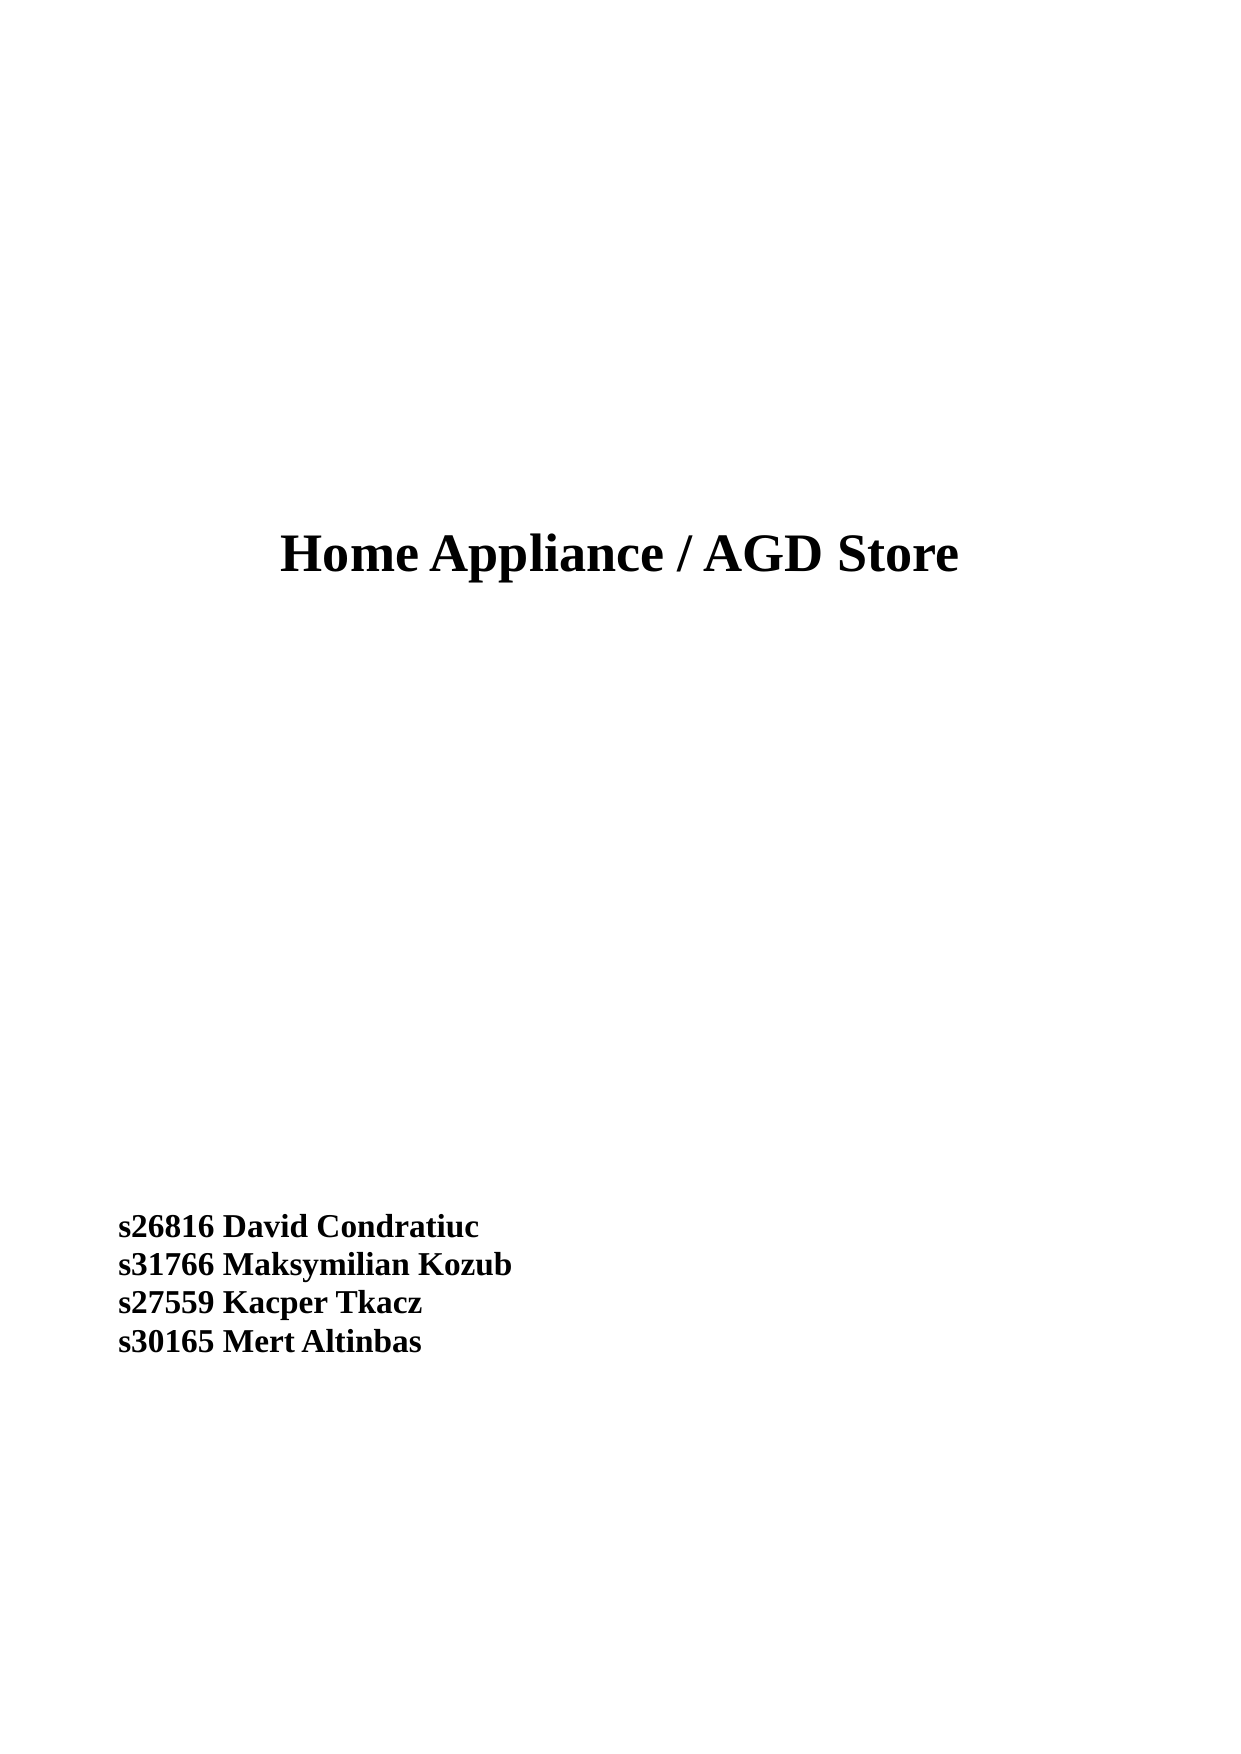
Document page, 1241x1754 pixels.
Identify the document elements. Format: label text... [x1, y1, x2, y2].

text s26816 David Condratiuc s31766 Maksymilian Kozub s27559 Kacper Tkacz s30165 Mert Altinbas [118, 1206, 1122, 1359]
text Home Appliance / AGD Store [118, 521, 1122, 583]
